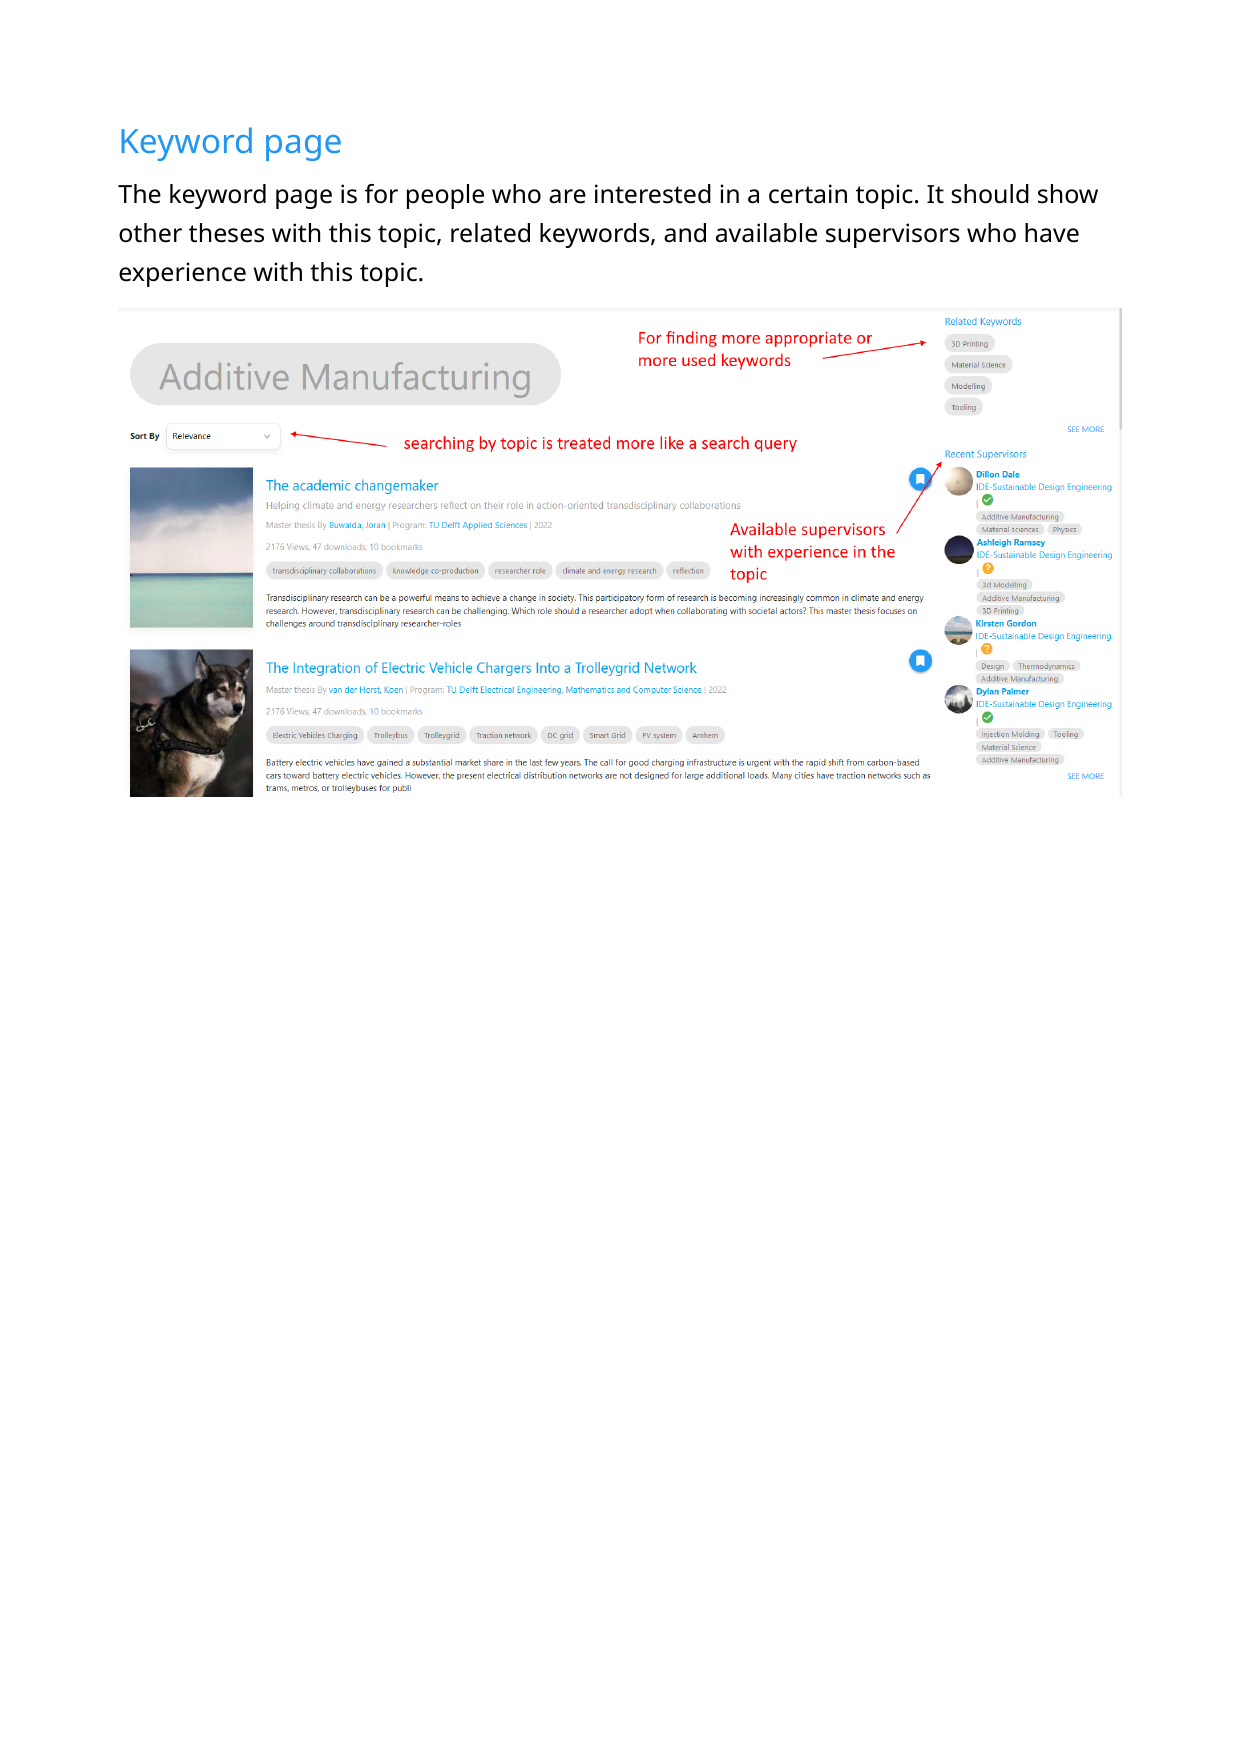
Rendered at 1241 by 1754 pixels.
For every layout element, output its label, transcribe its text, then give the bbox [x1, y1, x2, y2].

subtitle Keyword page [118, 118, 1122, 164]
picture [118, 308, 1123, 797]
subtitle The keyword page is for people who are interested in a certain topic. It should show other theses with this topic, related keywords, and available supervisors who have experience with this topic. [118, 176, 1122, 289]
